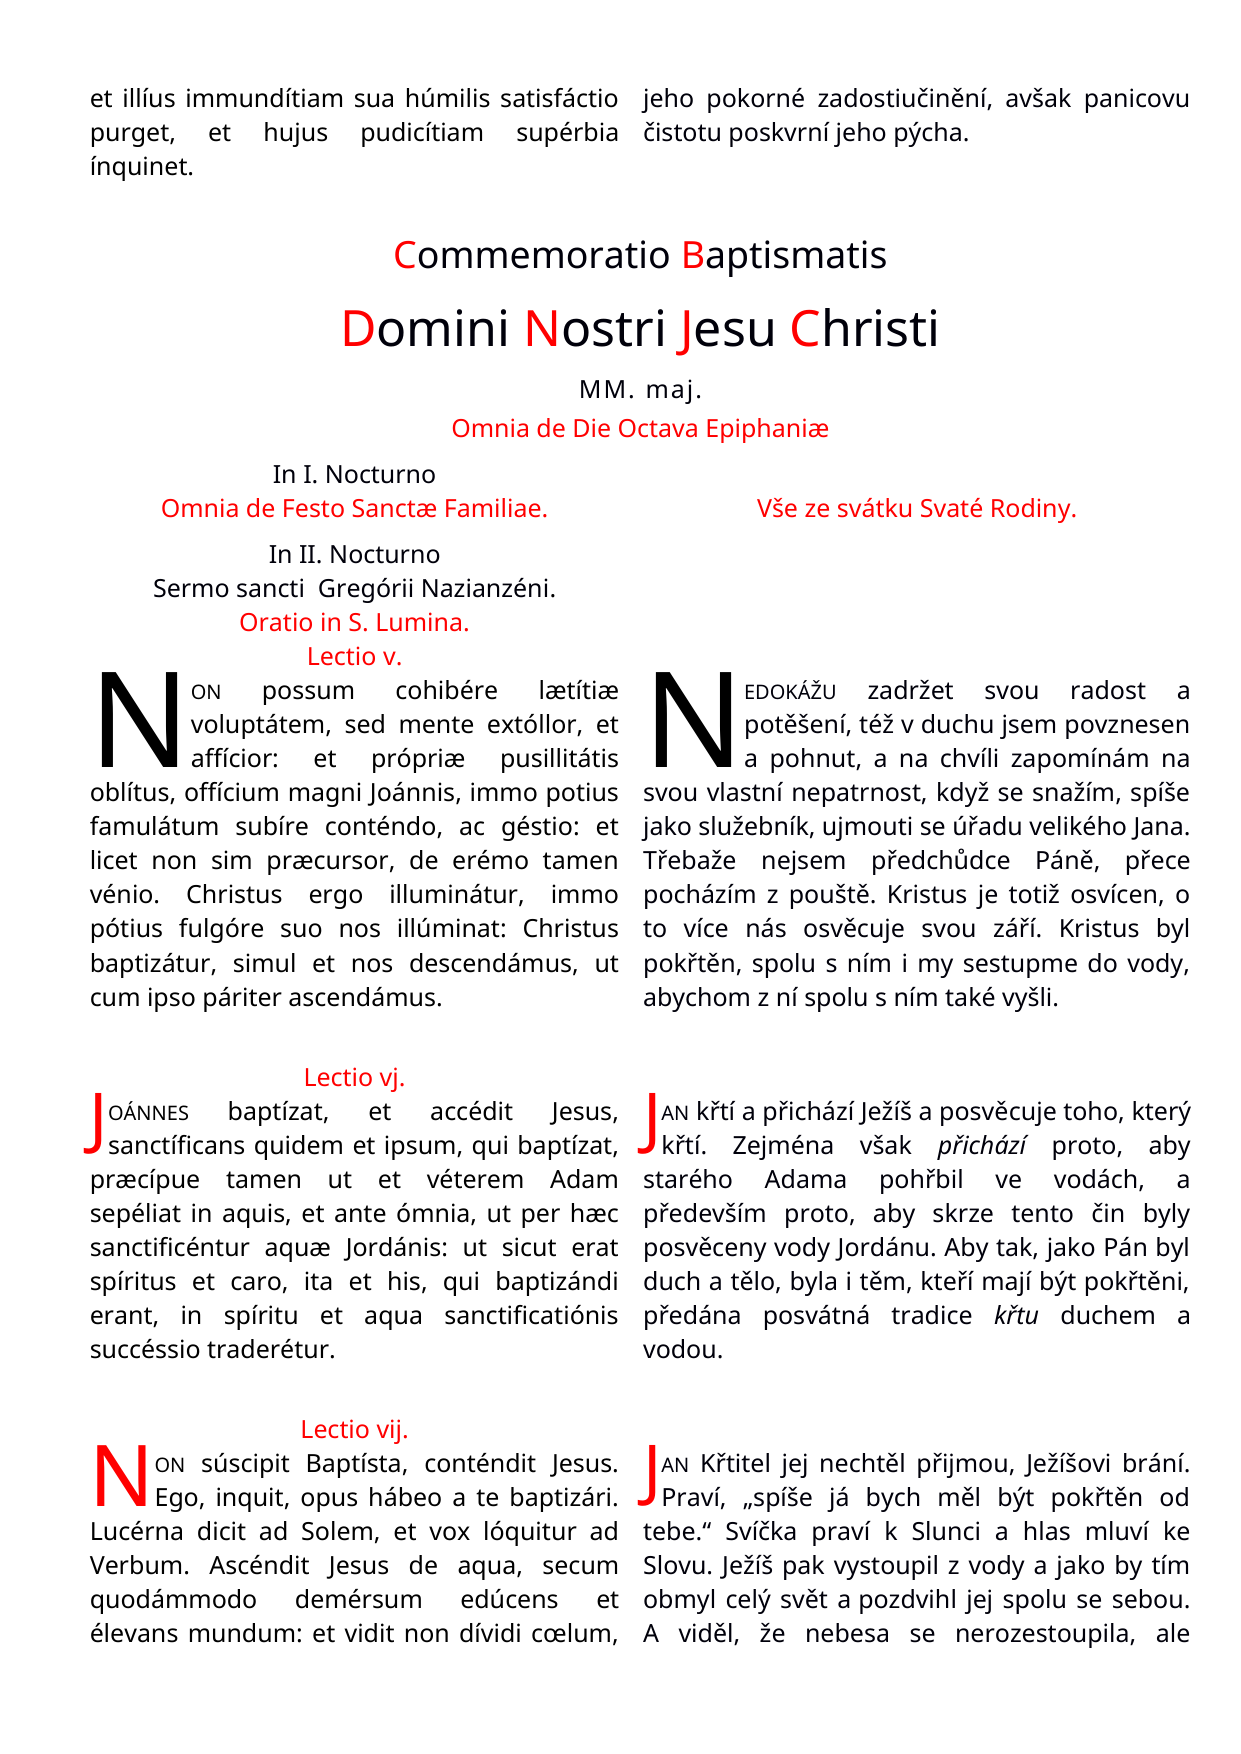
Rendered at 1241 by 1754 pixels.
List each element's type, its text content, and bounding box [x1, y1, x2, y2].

table_cell In II. Nocturno Sermo sancti Gregórii Nazianzéni. Oratio in S. Lumina. Lectio v. Non possum cohibére lætítiæ voluptátem, sed mente extóllor, et affícior: et própriæ pusillitátis oblítus, offícium magni Joánnis, immo potius famulátum subíre conténdo, ac géstio: et licet non sim præcursor, de erémo tamen vénio. Christus ergo illuminátur, immo pótius fulgóre suo nos illúminat: Christus baptizátur, simul et nos descendámus, ut cum ipso páriter ascendámus. [78, 531, 631, 1053]
table_cell jeho pokorné zadostiučinění, avšak panicovu čistotu poskvrní jeho pýcha. [631, 74, 1203, 222]
table_cell Commemoratio Baptismatis Domini Nostri Jesu Christi MM. maj. Omnia de Die Octava Epiphaniæ [78, 223, 1203, 451]
table_cell In I. Nocturno Omnia de Festo Sanctæ Familiae. [78, 451, 631, 531]
table_cell Vše ze svátku Svaté Rodiny. [631, 451, 1203, 531]
table_cell Lectio vj. Joánnes baptízat, et accédit Jesus, sanctíficans quidem et ipsum, qui baptízat, præcípue tamen ut et véterem Adam sepéliat in aquis, et ante ómnia, ut per hæc sanctificéntur aquæ Jordánis: ut sicut erat spíritus et caro, ita et his, qui baptizándi erant, in spíritu et aqua sanctificatiónis succéssio traderétur. [78, 1053, 631, 1406]
table_cell et illíus immundítiam sua húmilis satisfáctio purget, et hujus pudicítiam supérbia ínquinet. [78, 74, 631, 222]
table_cell Nedokážu zadržet svou radost a potěšení, též v duchu jsem povznesen a pohnut, a na chvíli zapomínám na svou vlastní nepatrnost, když se snažím, spíše jako služebník, ujmouti se úřadu velikého Jana. Třebaže nejsem předchůdce Páně, přece pocházím z pouště. Kristus je totiž osvícen, o to více nás osvěcuje svou září. Kristus byl pokřtěn, spolu s ním i my sestupme do vody, abychom z ní spolu s ním také vyšli. [631, 531, 1203, 1053]
table_cell Jan Křtitel jej nechtěl přijmou, Ježíšovi brání. Praví, „spíše já bych měl být pokřtěn od tebe.“ Svíčka praví k Slunci a hlas mluví ke Slovu. Ježíš pak vystoupil z vody a jako by tím obmyl celý svět a pozdvihl jej spolu se sebou. A viděl, že nebesa se nerozestoupila, ale [631, 1406, 1203, 1656]
table_cell Lectio vij. Non súscipit Baptísta, conténdit Jesus. Ego, inquit, opus hábeo a te baptizári. Lucérna dicit ad Solem, et vox lóquitur ad Verbum. Ascéndit Jesus de aqua, secum quodámmodo demérsum edúcens et élevans mundum: et vidit non dívidi cœlum, [78, 1406, 631, 1656]
table_cell Jan křtí a přichází Ježíš a posvěcuje toho, který křtí. Zejména však přichází proto, aby starého Adama pohřbil ve vodách, a především proto, aby skrze tento čin byly posvěceny vody Jordánu. Aby tak, jako Pán byl duch a tělo, byla i těm, kteří mají být pokřtěni, předána posvátná tradice křtu duchem a vodou. [631, 1053, 1203, 1406]
